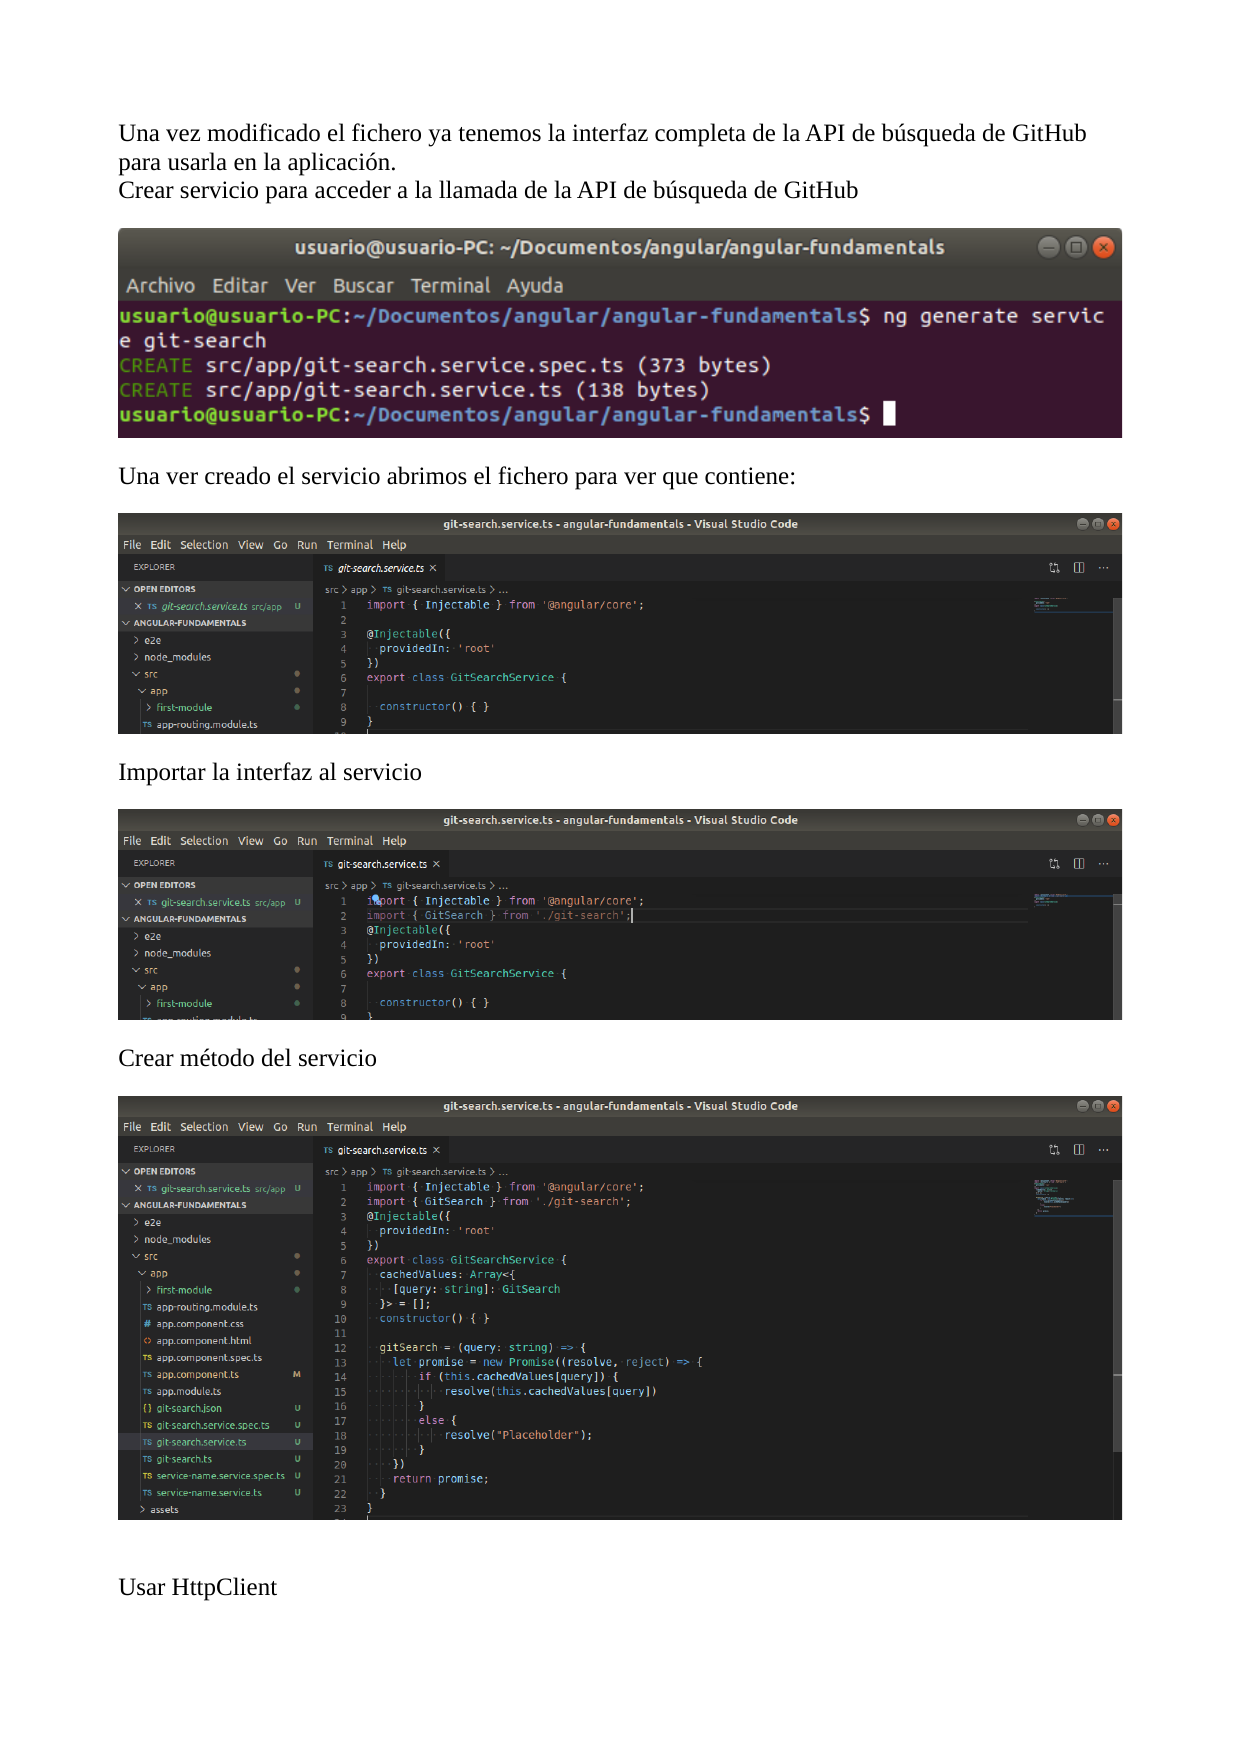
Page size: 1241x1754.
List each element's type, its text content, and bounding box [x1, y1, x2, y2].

text Crear servicio para acceder a la llamada de la API de búsqueda de GitHub [118, 176, 1122, 204]
picture [118, 228, 1123, 438]
text Importar la interfaz al servicio [118, 757, 1122, 786]
text Crear método del servicio [118, 1043, 1122, 1072]
text Usar HttpClient [118, 1572, 1122, 1600]
picture [118, 513, 1123, 734]
text Una ver creado el servicio abrimos el fichero para ver que contiene: [118, 461, 1122, 489]
picture [118, 809, 1123, 1020]
picture [118, 1096, 1123, 1520]
text Una vez modificado el fichero ya tenemos la interfaz completa de la API de búsqueda de GitHub para usarla en la aplicación. [118, 118, 1122, 176]
